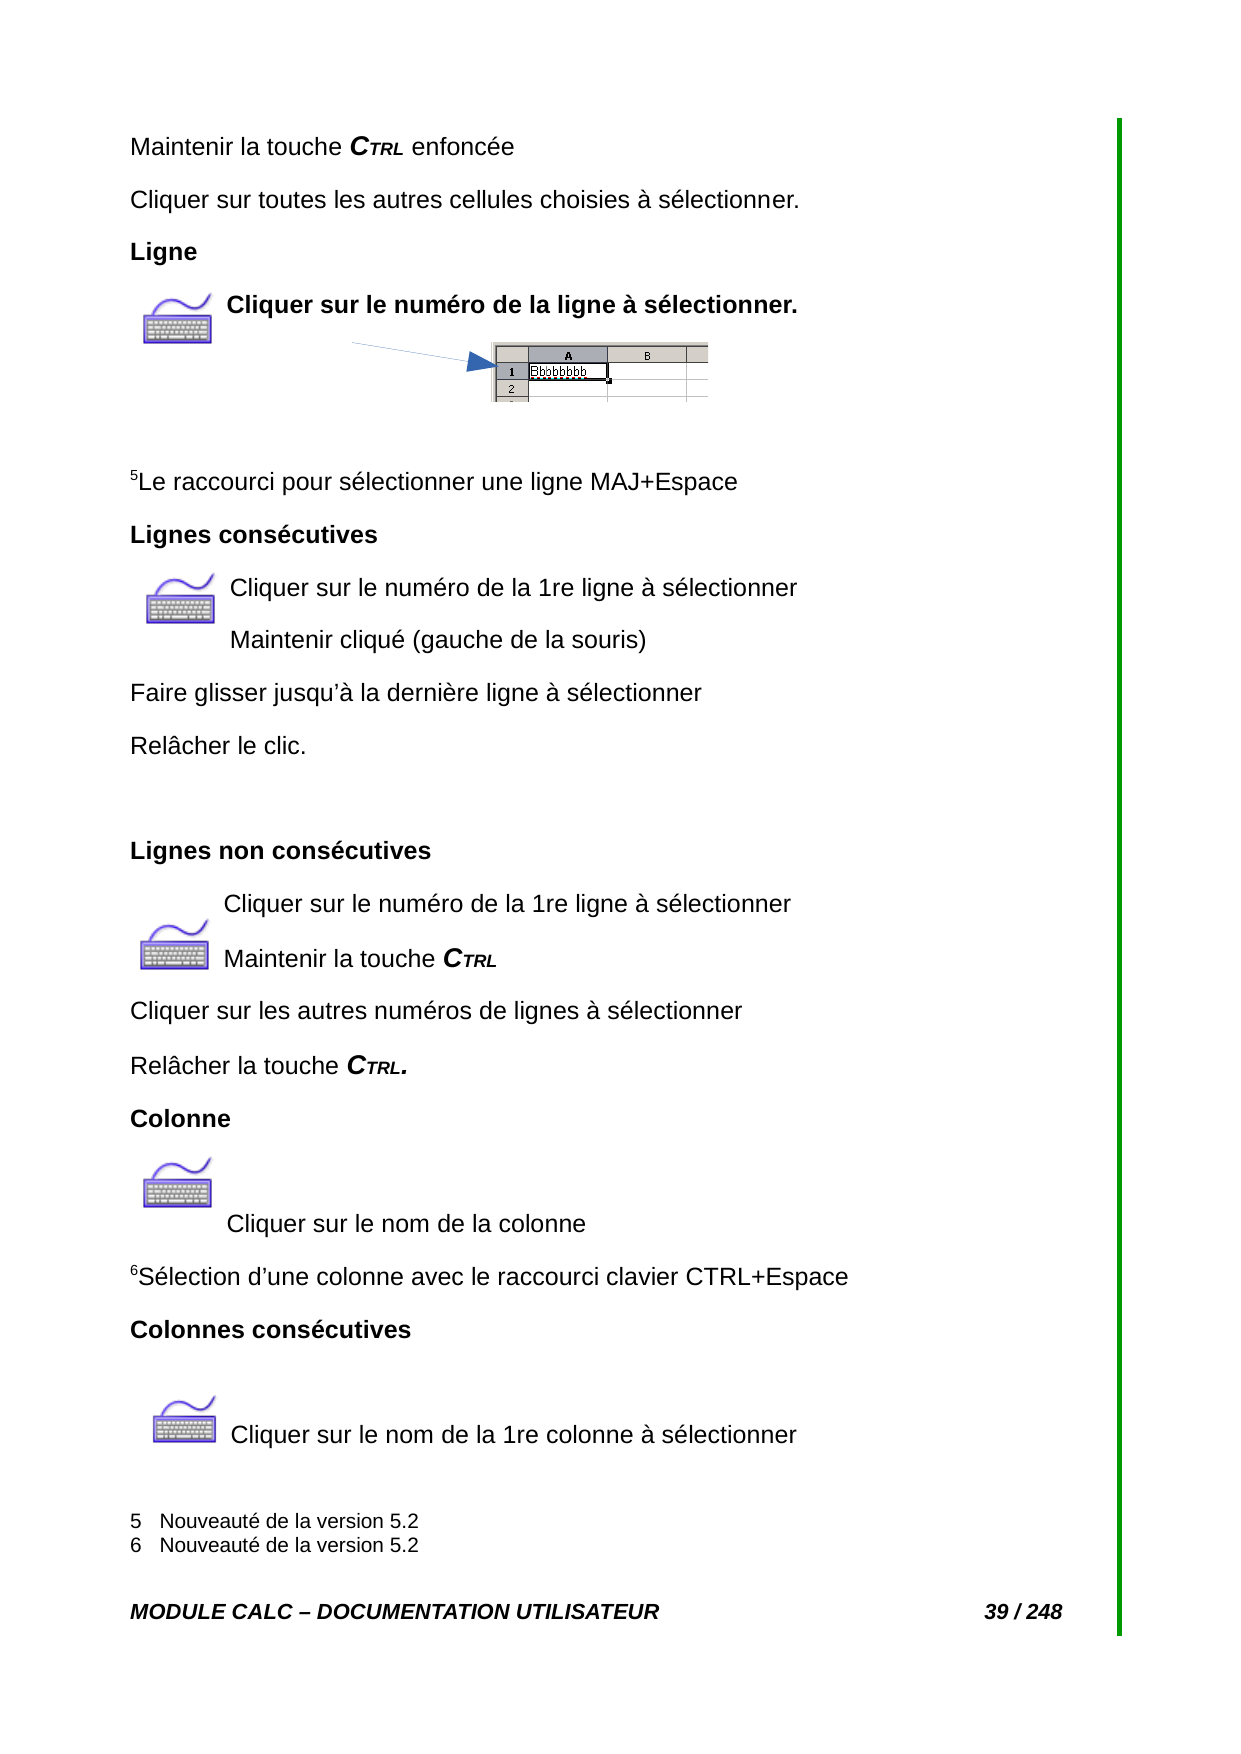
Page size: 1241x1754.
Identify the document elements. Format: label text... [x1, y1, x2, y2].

text Relâcher le clic. [130, 731, 1105, 760]
text Colonne [130, 1104, 1105, 1133]
text Cliquer sur le nom de la 1re colonne à sélectionner [219, 1420, 1105, 1449]
text Sélection d’une colonne avec le raccourci clavier CTRL+Espace [130, 1262, 1105, 1291]
text Maintenir la touche Ctrl enfoncée [130, 130, 1105, 161]
text Cliquer sur le numéro de la 1re ligne à sélectionner [218, 573, 1105, 602]
text Ligne [130, 237, 1105, 266]
text Cliquer sur le numéro de la 1re ligne à sélectionner [130, 889, 1105, 918]
text Cliquer sur toutes les autres cellules choisies à sélectionner. [130, 184, 1105, 214]
picture [139, 282, 215, 358]
text Lignes non consécutives [130, 836, 1105, 865]
text Relâcher la touche Ctrl. [130, 1049, 1105, 1080]
text Nouveauté de la version 5.2 [130, 1509, 1105, 1533]
text Maintenir cliqué (gauche de la souris) [130, 625, 1105, 654]
text Maintenir la touche Ctrl [212, 942, 1105, 973]
text Cliquer sur le numéro de la ligne à sélectionner. [215, 290, 1105, 319]
text Cliquer sur les autres numéros de lignes à sélectionner [130, 996, 1105, 1025]
text Nouveauté de la version 5.2 [130, 1533, 1105, 1557]
text Faire glisser jusqu’à la dernière ligne à sélectionner [130, 678, 1105, 707]
picture [142, 562, 218, 638]
text Cliquer sur le nom de la colonne [130, 1209, 1105, 1238]
picture [139, 1146, 215, 1222]
picture [136, 908, 212, 984]
text Le raccourci pour sélectionner une ligne MAJ+Espace [130, 467, 1105, 496]
text Lignes consécutives [130, 520, 1105, 549]
picture [466, 342, 709, 402]
text Colonnes consécutives [130, 1314, 1105, 1343]
picture [149, 1386, 219, 1456]
